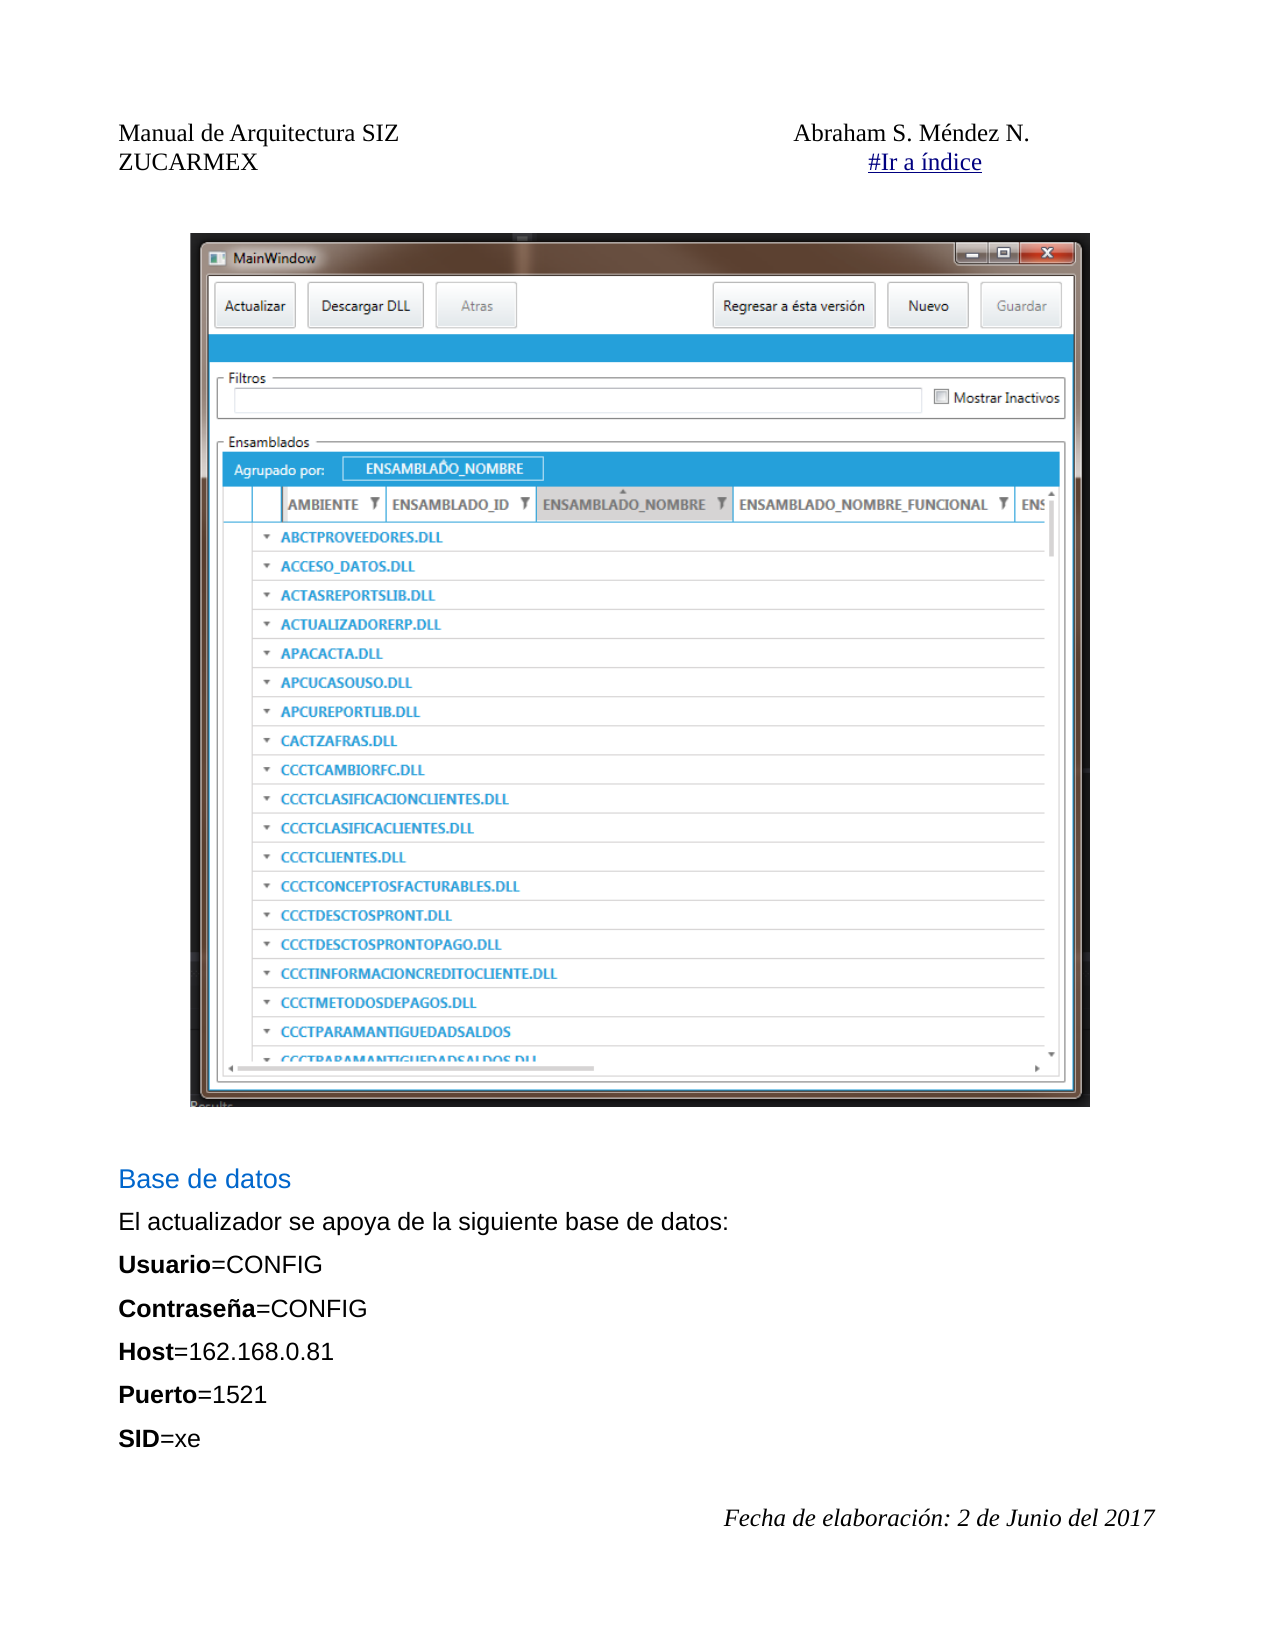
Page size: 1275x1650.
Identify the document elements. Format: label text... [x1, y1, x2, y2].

text Host=162.168.0.81 [118, 1337, 1157, 1366]
text El actualizador se apoya de la siguiente base de datos: [118, 1207, 1157, 1236]
text Base de datos [118, 1163, 1157, 1194]
text Usuario=CONFIG [118, 1250, 1157, 1279]
picture [190, 233, 1090, 1107]
text Contraseña=CONFIG [118, 1293, 1157, 1322]
text Puerto=1521 [118, 1380, 1157, 1409]
text SID=xe [118, 1423, 1157, 1452]
